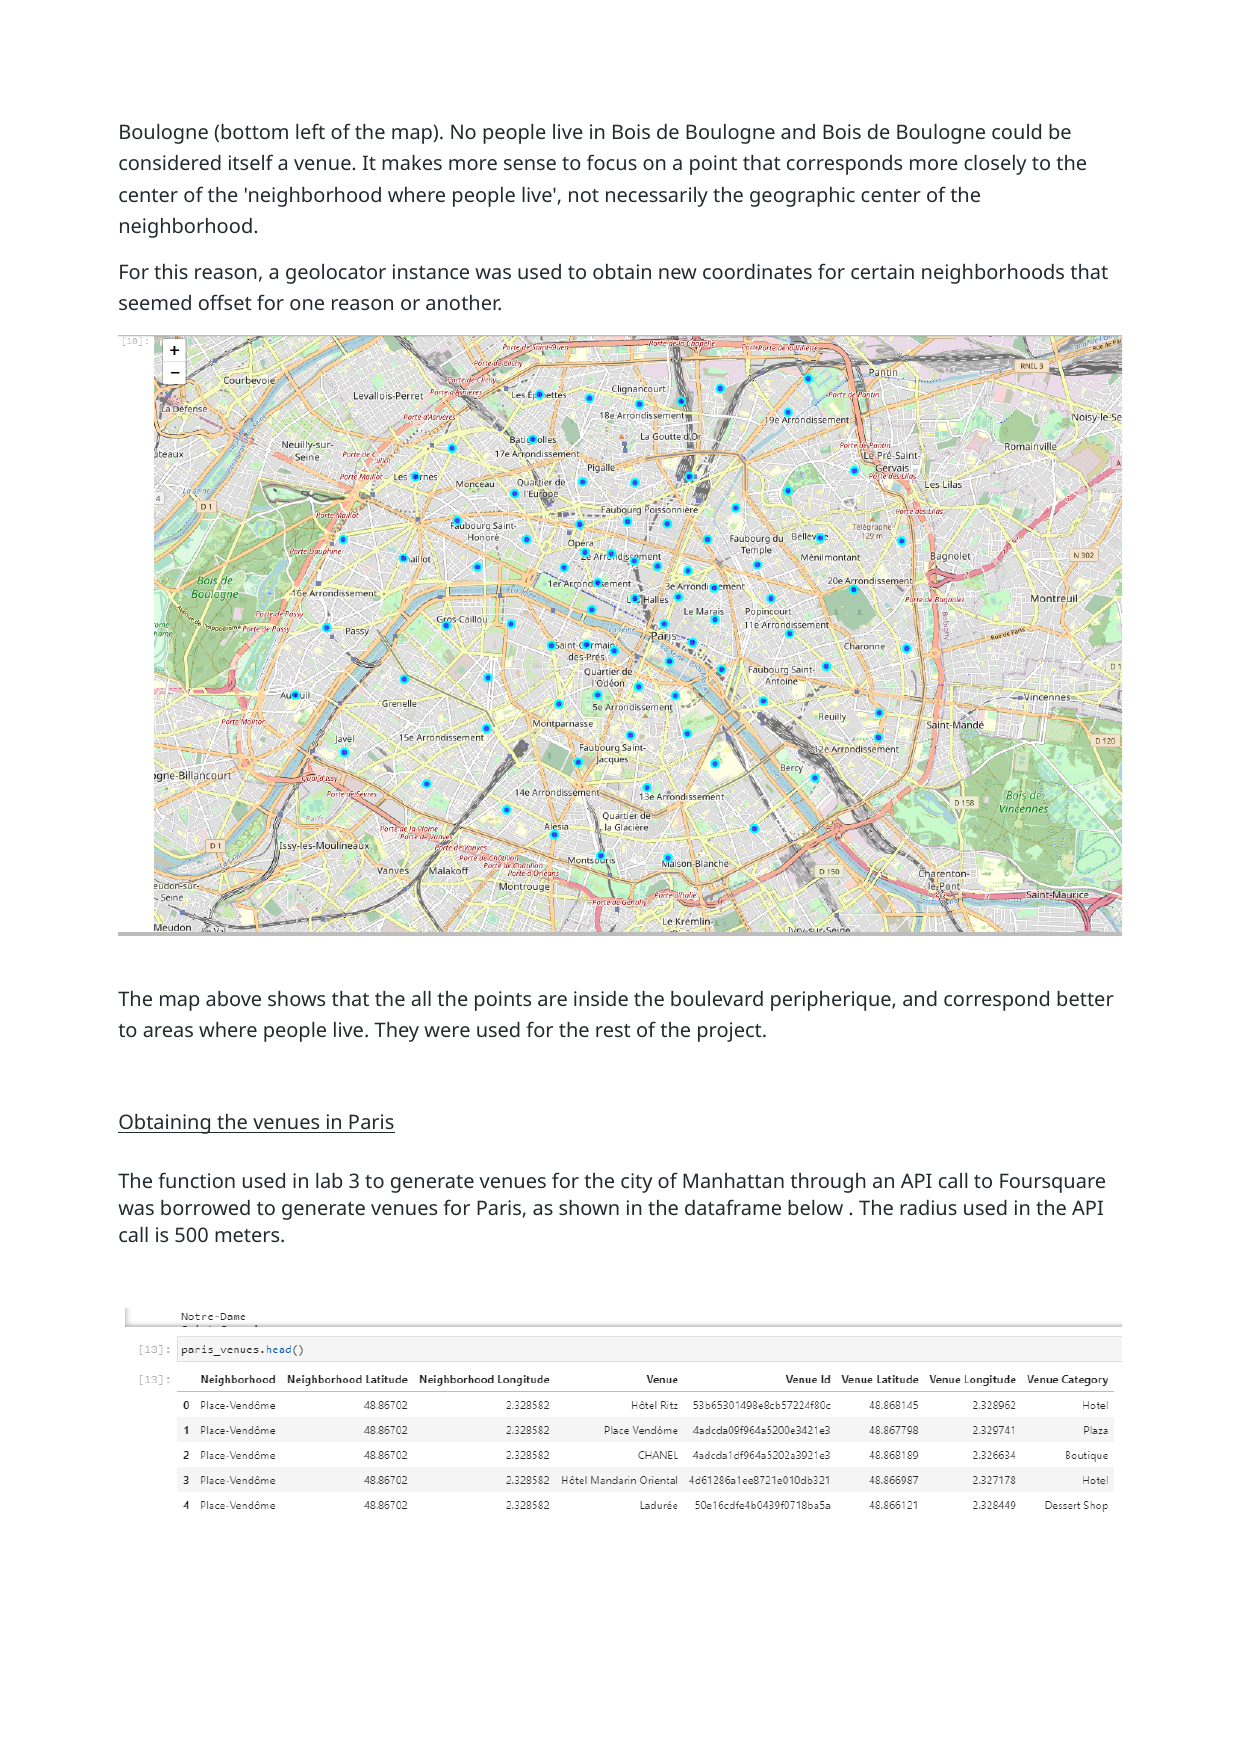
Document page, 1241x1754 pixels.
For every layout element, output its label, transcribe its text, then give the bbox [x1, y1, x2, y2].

subtitle The function used in lab 3 to generate venues for the city of Manhattan through an API call to Foursquare was borrowed to generate venues for Paris, as shown in the dataframe below . The radius used in the API call is 500 meters. [118, 1167, 1122, 1249]
picture [118, 335, 1123, 936]
text Obtaining the venues in Paris [118, 1108, 1122, 1136]
text Boulogne (bottom left of the map). No people live in Bois de Boulogne and Bois de Boulogne could be considered itself a venue. It makes more sense to focus on a point that corresponds more closely to the center of the 'neighborhood where people live', not necessarily the geographic center of the neighborhood. [118, 118, 1122, 239]
picture [118, 1308, 1123, 1523]
text The map above shows that the all the points are inside the boulevard peripherique, and correspond better to areas where people live. They were used for the rest of the project. [118, 985, 1122, 1044]
text For this reason, a geolocator instance was used to obtain new coordinates for certain neighborhoods that seemed offset for one reason or another. [118, 258, 1122, 317]
